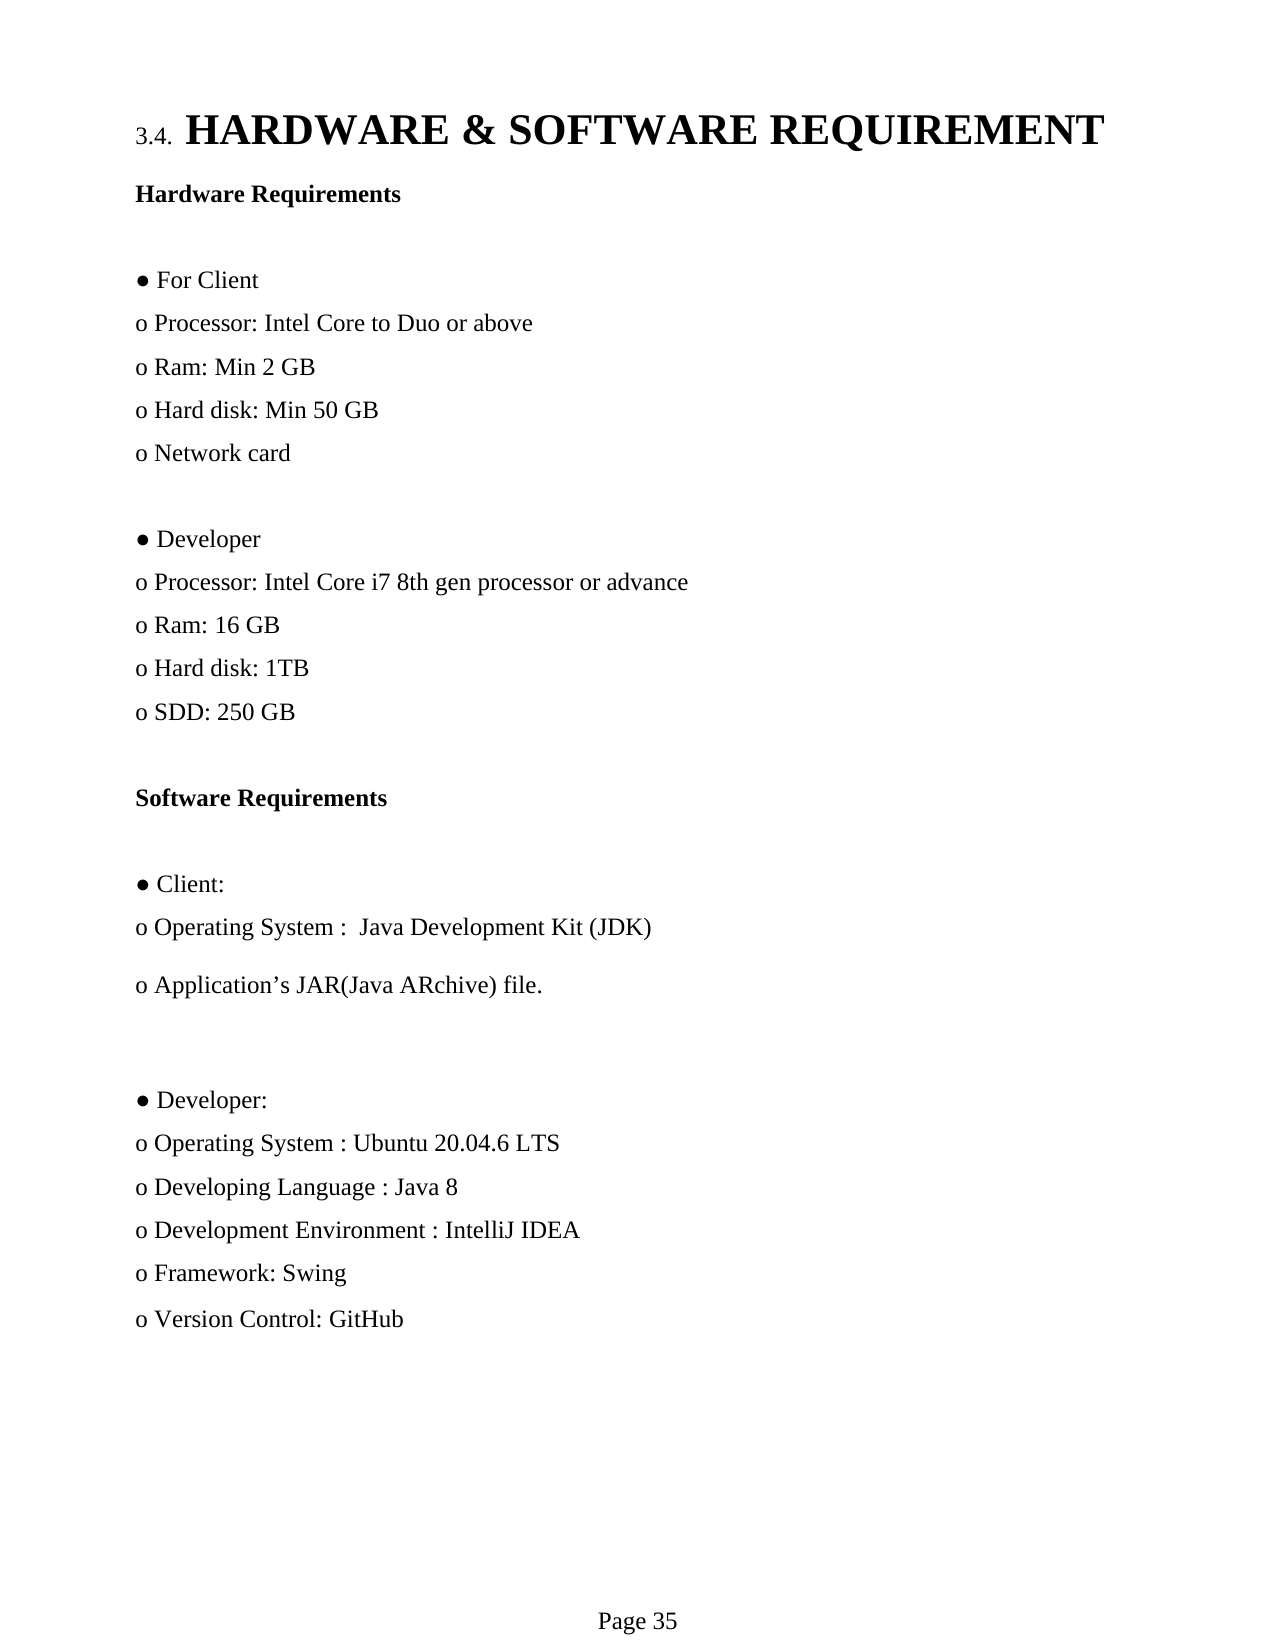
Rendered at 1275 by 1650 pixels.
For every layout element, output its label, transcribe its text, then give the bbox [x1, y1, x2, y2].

text ● Developer [135, 524, 1140, 553]
text ● For Client [135, 265, 1140, 294]
text o Ram: 16 GB [135, 610, 1140, 639]
text o SDD: 250 GB [135, 697, 1140, 725]
text o Operating System : Java Development Kit (JDK) [135, 912, 1140, 941]
text o Ram: Min 2 GB [135, 352, 1140, 380]
text o Operating System : Ubuntu 20.04.6 LTS [135, 1128, 1140, 1157]
text o Network card [135, 438, 1140, 467]
text o Hard disk: Min 50 GB [135, 395, 1140, 423]
text o Application’s JAR(Java ARchive) file. [135, 970, 1140, 999]
text o Hard disk: 1TB [135, 653, 1140, 682]
text o Processor: Intel Core to Duo or above [135, 308, 1140, 337]
text ● Client: [135, 869, 1140, 898]
text o Development Environment : IntelliJ IDEA [135, 1215, 1140, 1243]
text Hardware Requirements [135, 179, 1140, 208]
text 3.4. HARDWARE & SOFTWARE REQUIREMENT [135, 104, 1140, 154]
text ● Developer: [135, 1085, 1140, 1114]
text o Processor: Intel Core i7 8th gen processor or advance [135, 567, 1140, 596]
text Software Requirements [135, 783, 1140, 812]
text o Framework: Swing [135, 1258, 1140, 1287]
text o Developing Language : Java 8 [135, 1172, 1140, 1200]
text o Version Control: GitHub [135, 1304, 1140, 1333]
